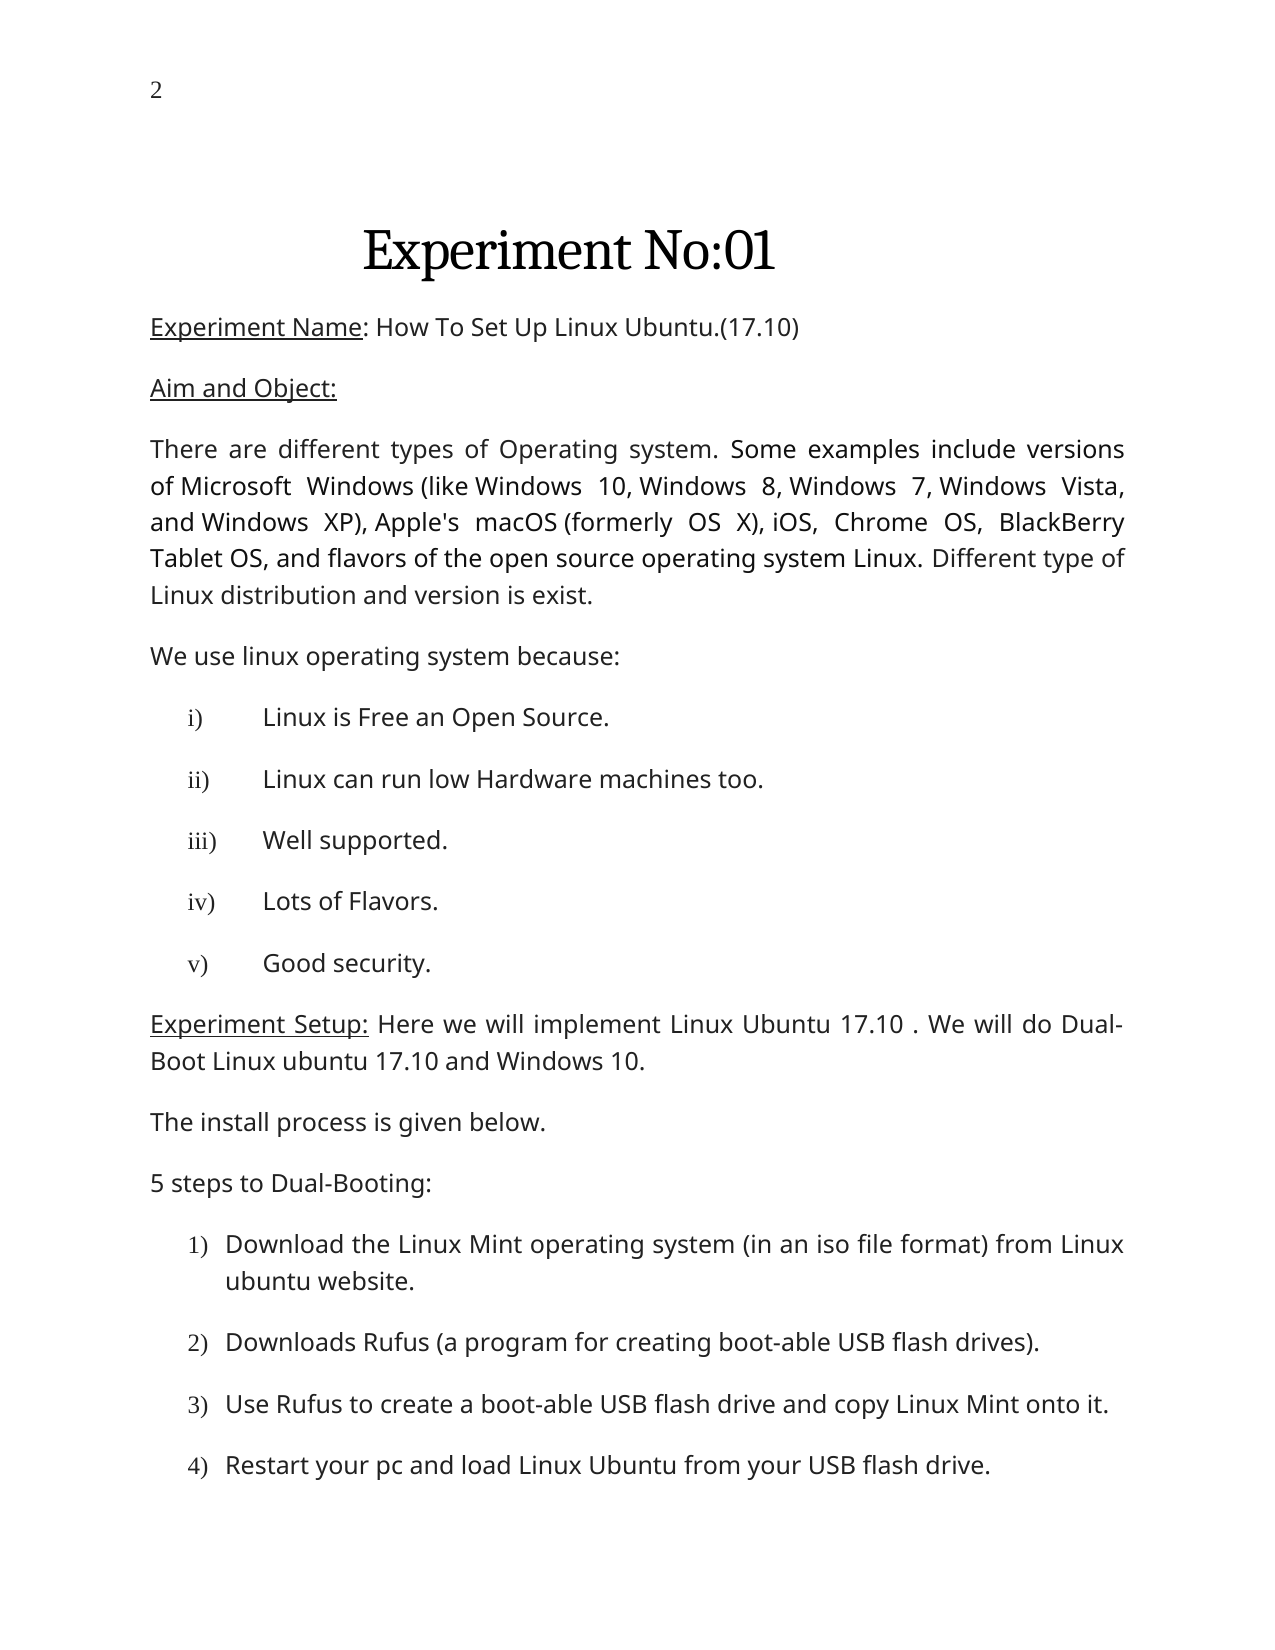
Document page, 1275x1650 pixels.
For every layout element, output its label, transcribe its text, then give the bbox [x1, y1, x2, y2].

list Use Rufus to create a boot-able USB flash drive and copy Linux Mint onto it. [187, 1386, 1125, 1420]
list Lots of Flavors. [187, 884, 1125, 918]
list Download the Linux Mint operating system (in an iso file format) from Linux ubuntu website. [187, 1227, 1125, 1298]
list Well supported. [187, 823, 1125, 857]
text There are different types of Operating system. Some examples include versions of Microsoft Windows (like Windows 10, Windows 8, Windows 7, Windows Vista, and Windows XP), Apple's macOS (formerly OS X), iOS, Chrome OS, BlackBerry Tablet OS, and flavors of the open source operating system Linux. Different type of Linux distribution and version is exist. [150, 432, 1125, 611]
text Experiment Setup: Here we will implement Linux Ubuntu 17.10 . We will do Dual-Boot Linux ubuntu 17.10 and Windows 10. [150, 1007, 1125, 1077]
text 5 steps to Dual-Booting: [150, 1166, 1125, 1200]
list Linux can run low Hardware machines too. [187, 761, 1125, 795]
list Downloads Rufus (a program for creating boot-able USB flash drives). [187, 1325, 1125, 1359]
list Good security. [187, 945, 1125, 979]
text The install process is given below. [150, 1104, 1125, 1138]
text Experiment Name: How To Set Up Linux Ubuntu.(17.10) [150, 309, 1125, 343]
text We use linux operating system because: [150, 639, 1125, 673]
list Linux is Free an Open Source. [187, 700, 1125, 734]
list Restart your pc and load Linux Ubuntu from your USB flash drive. [187, 1448, 1125, 1482]
title Experiment No:01 [150, 217, 1125, 284]
text Aim and Object: [150, 371, 1125, 404]
